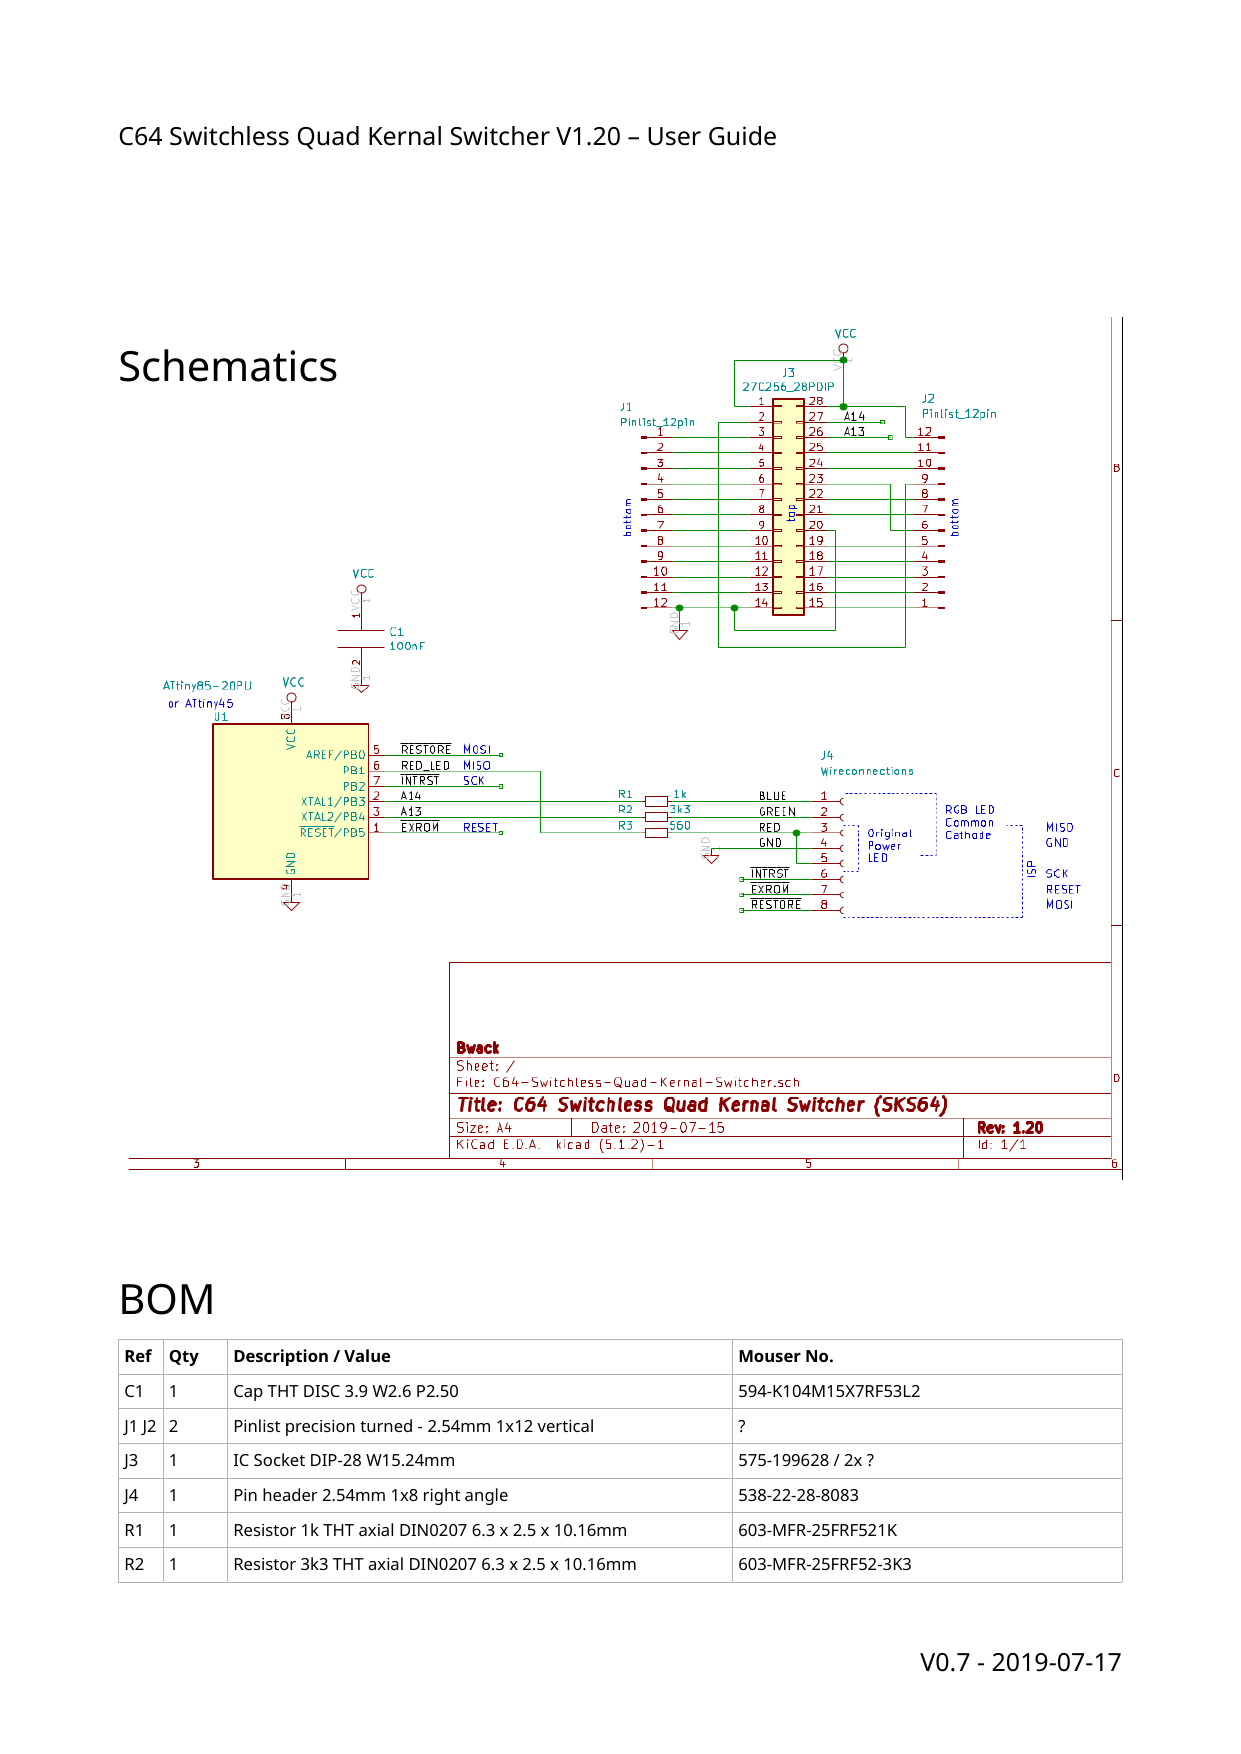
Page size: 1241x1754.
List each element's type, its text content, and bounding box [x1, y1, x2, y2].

subtitle Schematics [118, 337, 128, 394]
table_cell J4 [119, 1479, 163, 1512]
picture [128, 317, 1133, 1180]
table_cell J1 J2 [119, 1409, 163, 1443]
table_cell 594-K104M15X7RF53L2 [733, 1375, 1122, 1408]
table_cell 538-22-28-8083 [733, 1479, 1122, 1512]
table_cell 575-199628 / 2x ? [733, 1444, 1122, 1477]
table_cell 603-MFR-25FRF521K [733, 1513, 1122, 1547]
table_header Ref [119, 1340, 163, 1373]
table_cell J3 [119, 1444, 163, 1477]
table_cell 1 [164, 1444, 227, 1477]
table_cell Resistor 1k THT axial DIN0207 6.3 x 2.5 x 10.16mm [228, 1513, 732, 1547]
table_cell 603-MFR-25FRF52-3K3 [733, 1548, 1122, 1582]
table_header Qty [164, 1340, 227, 1373]
table_header Mouser No. [733, 1340, 1122, 1373]
table_cell Pinlist precision turned - 2.54mm 1x12 vertical [228, 1409, 732, 1443]
table_cell ? [733, 1409, 1122, 1443]
subtitle BOM [118, 1269, 1122, 1326]
table_cell 1 [164, 1548, 227, 1582]
picture [128, 367, 135, 378]
table_cell Resistor 3k3 THT axial DIN0207 6.3 x 2.5 x 10.16mm [228, 1548, 732, 1582]
table_cell C1 [119, 1375, 163, 1408]
table_header Description / Value [228, 1340, 732, 1373]
table_cell 1 [164, 1479, 227, 1512]
table_cell Cap THT DISC 3.9 W2.6 P2.50 [228, 1375, 732, 1408]
table_cell R2 [119, 1548, 163, 1582]
table_cell 1 [164, 1513, 227, 1547]
table_cell R1 [119, 1513, 163, 1547]
table_cell Pin header 2.54mm 1x8 right angle [228, 1479, 732, 1512]
table_cell 2 [164, 1409, 227, 1443]
table_cell IC Socket DIP-28 W15.24mm [228, 1444, 732, 1477]
table_cell 1 [164, 1375, 227, 1408]
